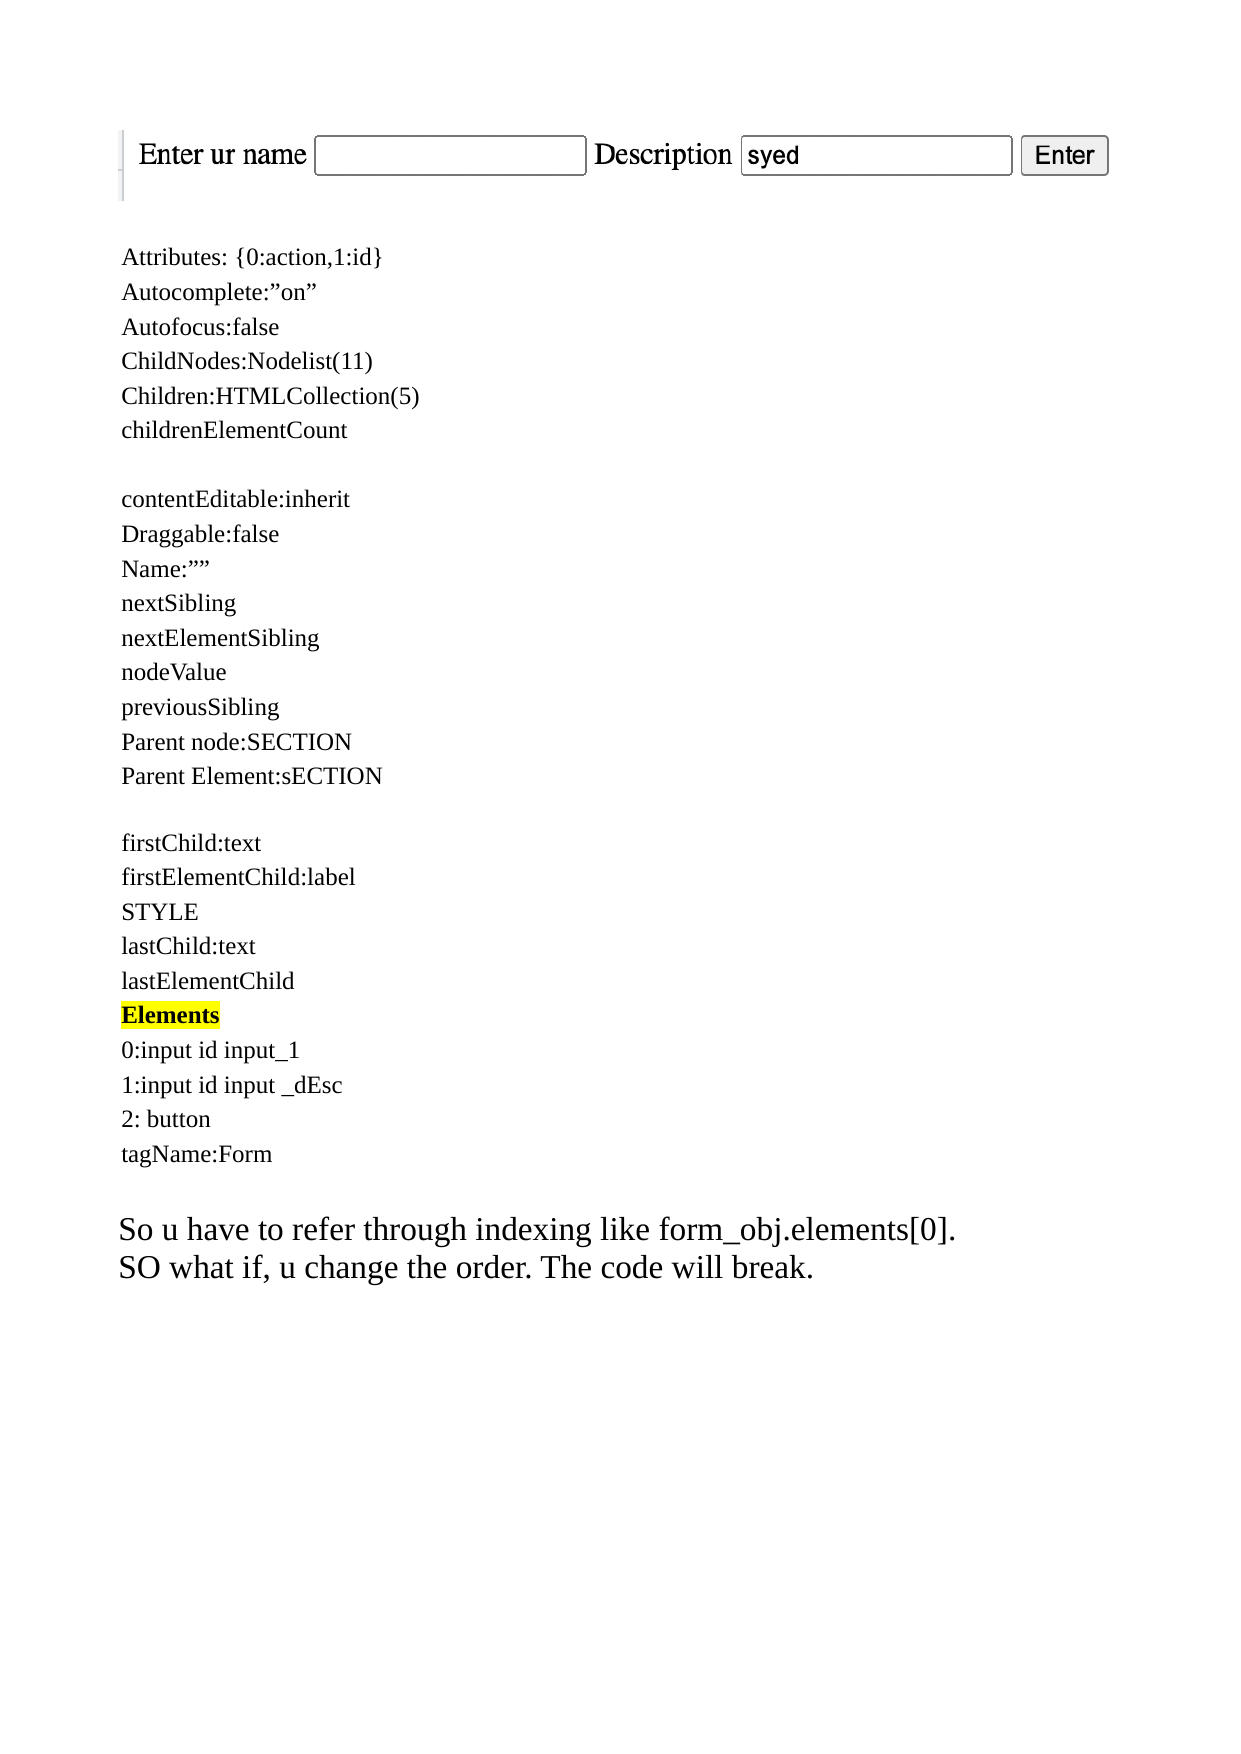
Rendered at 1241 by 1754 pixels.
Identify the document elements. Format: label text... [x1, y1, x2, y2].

picture [118, 130, 1123, 201]
table_cell nodeValue [118, 655, 445, 689]
table_cell [118, 447, 445, 482]
table_cell STYLE [118, 894, 445, 928]
table_cell previousSibling [118, 689, 445, 724]
table_cell Parent node:SECTION [118, 724, 445, 758]
table_cell lastChild:text [118, 929, 445, 963]
table_cell Children:HTMLCollection(5) [118, 378, 445, 412]
table_cell nextSibling [118, 585, 445, 620]
table_cell 1:input id input _dEsc [118, 1067, 445, 1101]
table_cell contentEditable:inherit [118, 482, 445, 516]
table_cell Autofocus:false [118, 309, 445, 343]
table_cell Draggable:false [118, 516, 445, 551]
text So u have to refer through indexing like form_obj.elements[0]. [118, 1209, 1122, 1247]
table_cell Parent Element:sECTION [118, 758, 445, 793]
text SO what if, u change the order. The code will break. [118, 1247, 1122, 1286]
table_cell Name:”” [118, 551, 445, 585]
table_cell firstChild:text [118, 825, 445, 859]
table_cell nextElementSibling [118, 620, 445, 654]
table_cell ChildNodes:Nodelist(11) [118, 343, 445, 378]
table_cell firstElementChild:label [118, 859, 445, 894]
table_header Attributes: {0:action,1:id} [118, 239, 445, 274]
table_cell childrenElementCount [118, 413, 445, 447]
table_cell tagName:Form [118, 1136, 445, 1171]
table_cell 2: button [118, 1101, 445, 1136]
table_cell lastElementChild [118, 963, 445, 998]
table_cell Elements [118, 998, 445, 1032]
table_cell 0:input id input_1 [118, 1032, 445, 1067]
table_cell Autocomplete:”on” [118, 274, 445, 309]
table_cell [118, 793, 445, 825]
